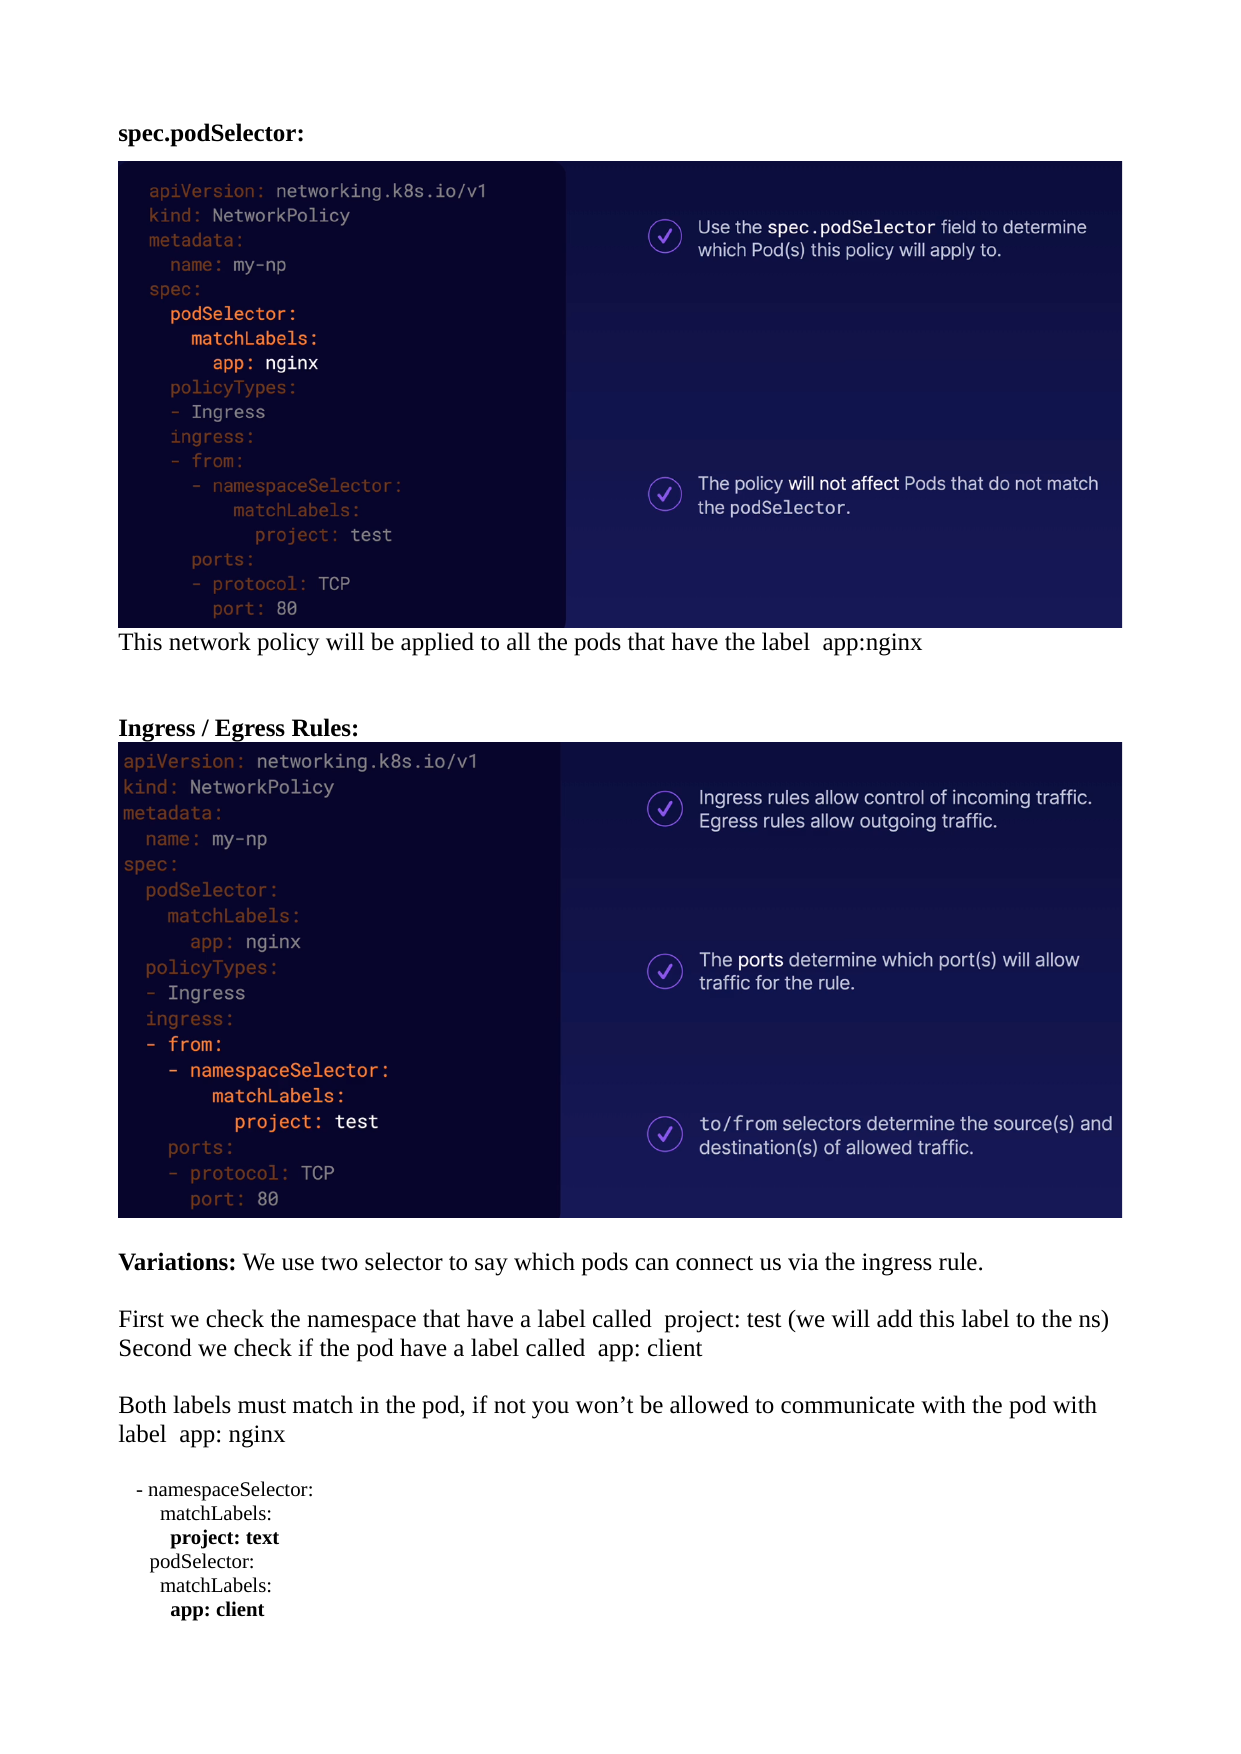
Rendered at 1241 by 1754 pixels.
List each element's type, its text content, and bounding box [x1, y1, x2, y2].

text spec.podSelector: [118, 118, 1122, 147]
picture [118, 161, 1123, 628]
text This network policy will be applied to all the pods that have the label app:nginx [118, 628, 1122, 656]
text project: text [118, 1525, 1122, 1549]
text Variations: We use two selector to say which pods can connect us via the ingress rule. [118, 1247, 1122, 1275]
text podSelector: [118, 1549, 1122, 1573]
text [118, 147, 1122, 161]
text matchLabels: [118, 1501, 1122, 1525]
text Ingress / Egress Rules: [118, 713, 1122, 742]
text Both labels must match in the pod, if not you won’t be allowed to communicate with the pod with label app: nginx [118, 1390, 1122, 1448]
text First we check the namespace that have a label called project: test (we will add this label to the ns) [118, 1304, 1122, 1333]
text app: client [118, 1597, 1122, 1621]
text matchLabels: [118, 1573, 1122, 1597]
text Second we check if the pod have a label called app: client [118, 1333, 1122, 1362]
text - namespaceSelector: [118, 1477, 1122, 1501]
picture [118, 742, 1123, 1218]
